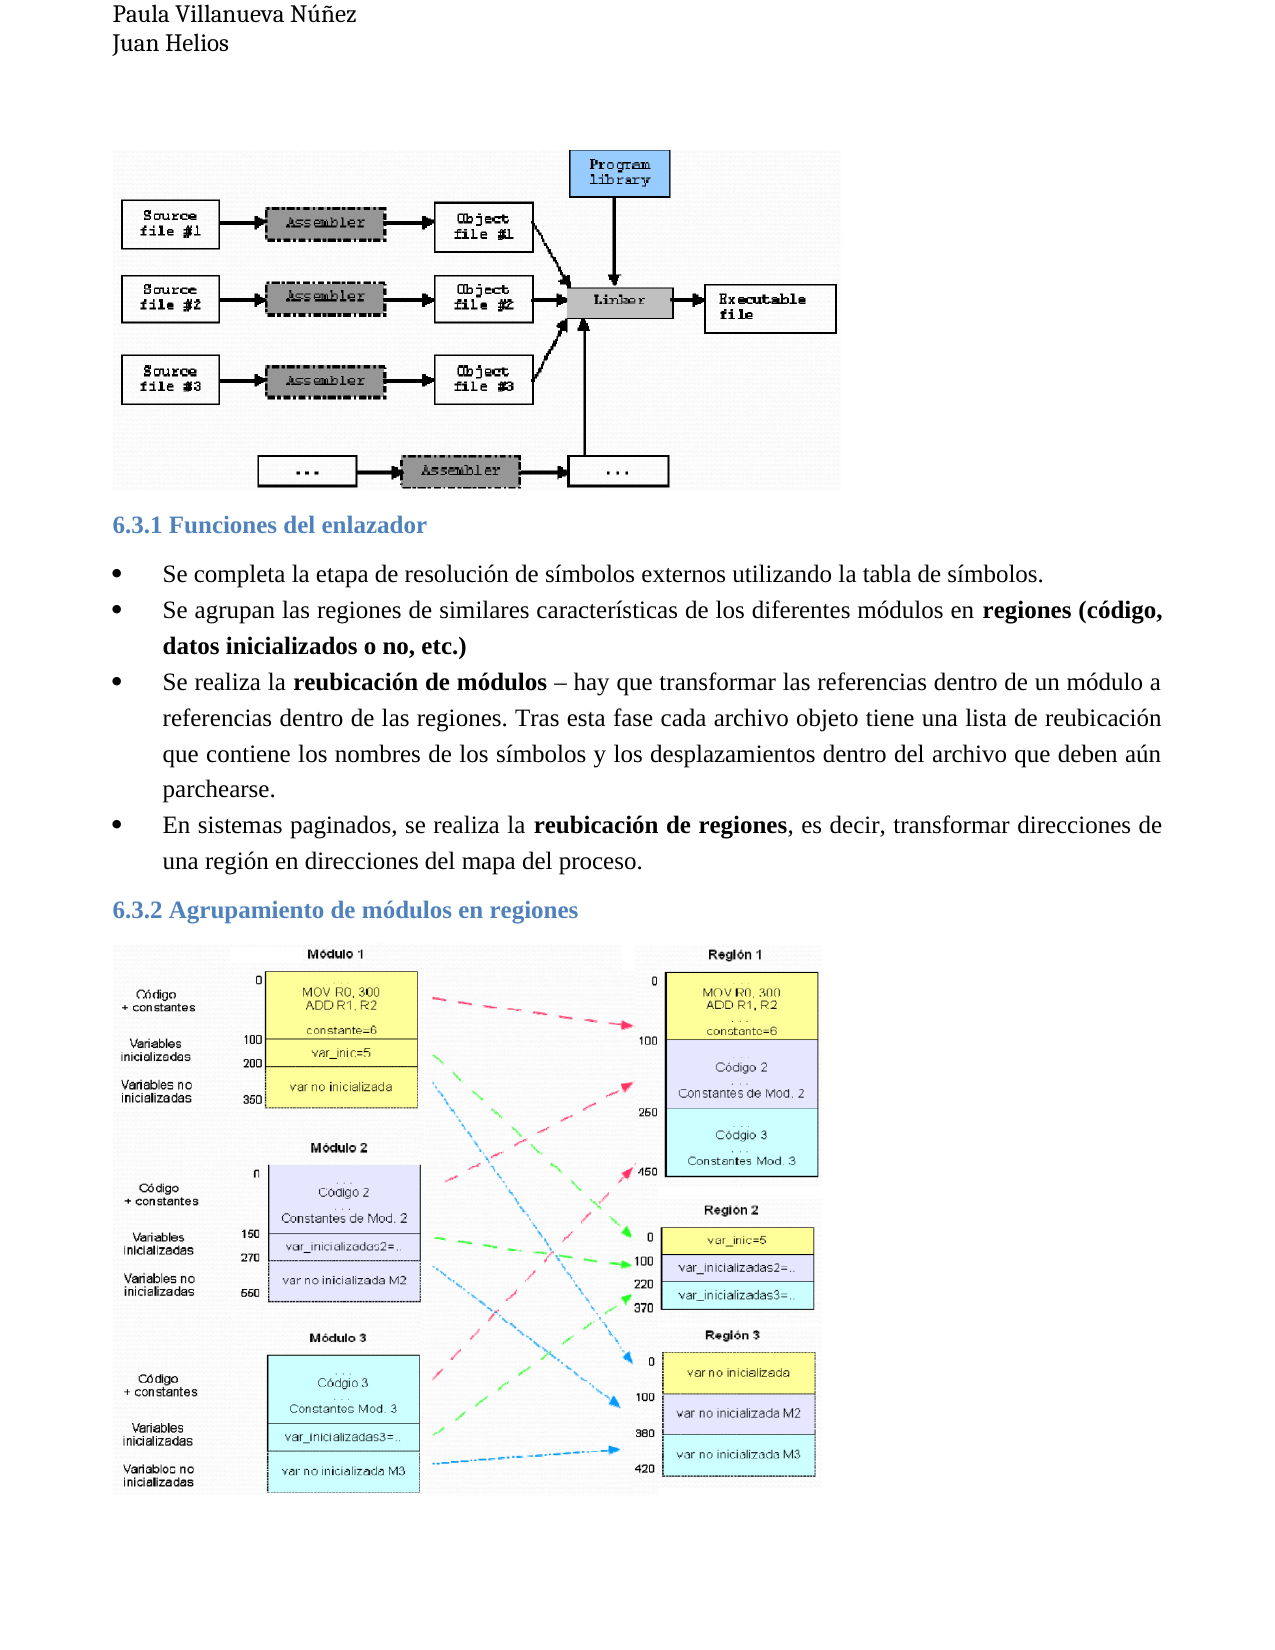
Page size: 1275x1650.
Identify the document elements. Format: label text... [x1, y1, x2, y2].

list Se realiza la reubicación de módulos – hay que transformar las referencias dentro de un módulo a referencias dentro de las regiones. Tras esta fase cada archivo objeto tiene una lista de reubicación que contiene los nombres de los símbolos y los desplazamientos dentro del archivo que deben aún parchearse. [112, 667, 1162, 803]
list Se completa la etapa de resolución de símbolos externos utilizando la tabla de símbolos. [112, 559, 1162, 588]
picture [112, 150, 841, 491]
subtitle 6.3.1 Funciones del enlazador [112, 511, 1162, 539]
list Se agrupan las regiones de similares características de los diferentes módulos en regiones (código, datos inicializados o no, etc.) [112, 595, 1162, 659]
subtitle 6.3.2 Agrupamiento de módulos en regiones [112, 895, 1162, 924]
list En sistemas paginados, se realiza la reubicación de regiones, es decir, transformar direcciones de una región en direcciones del mapa del proceso. [112, 811, 1162, 875]
picture [112, 943, 822, 1499]
